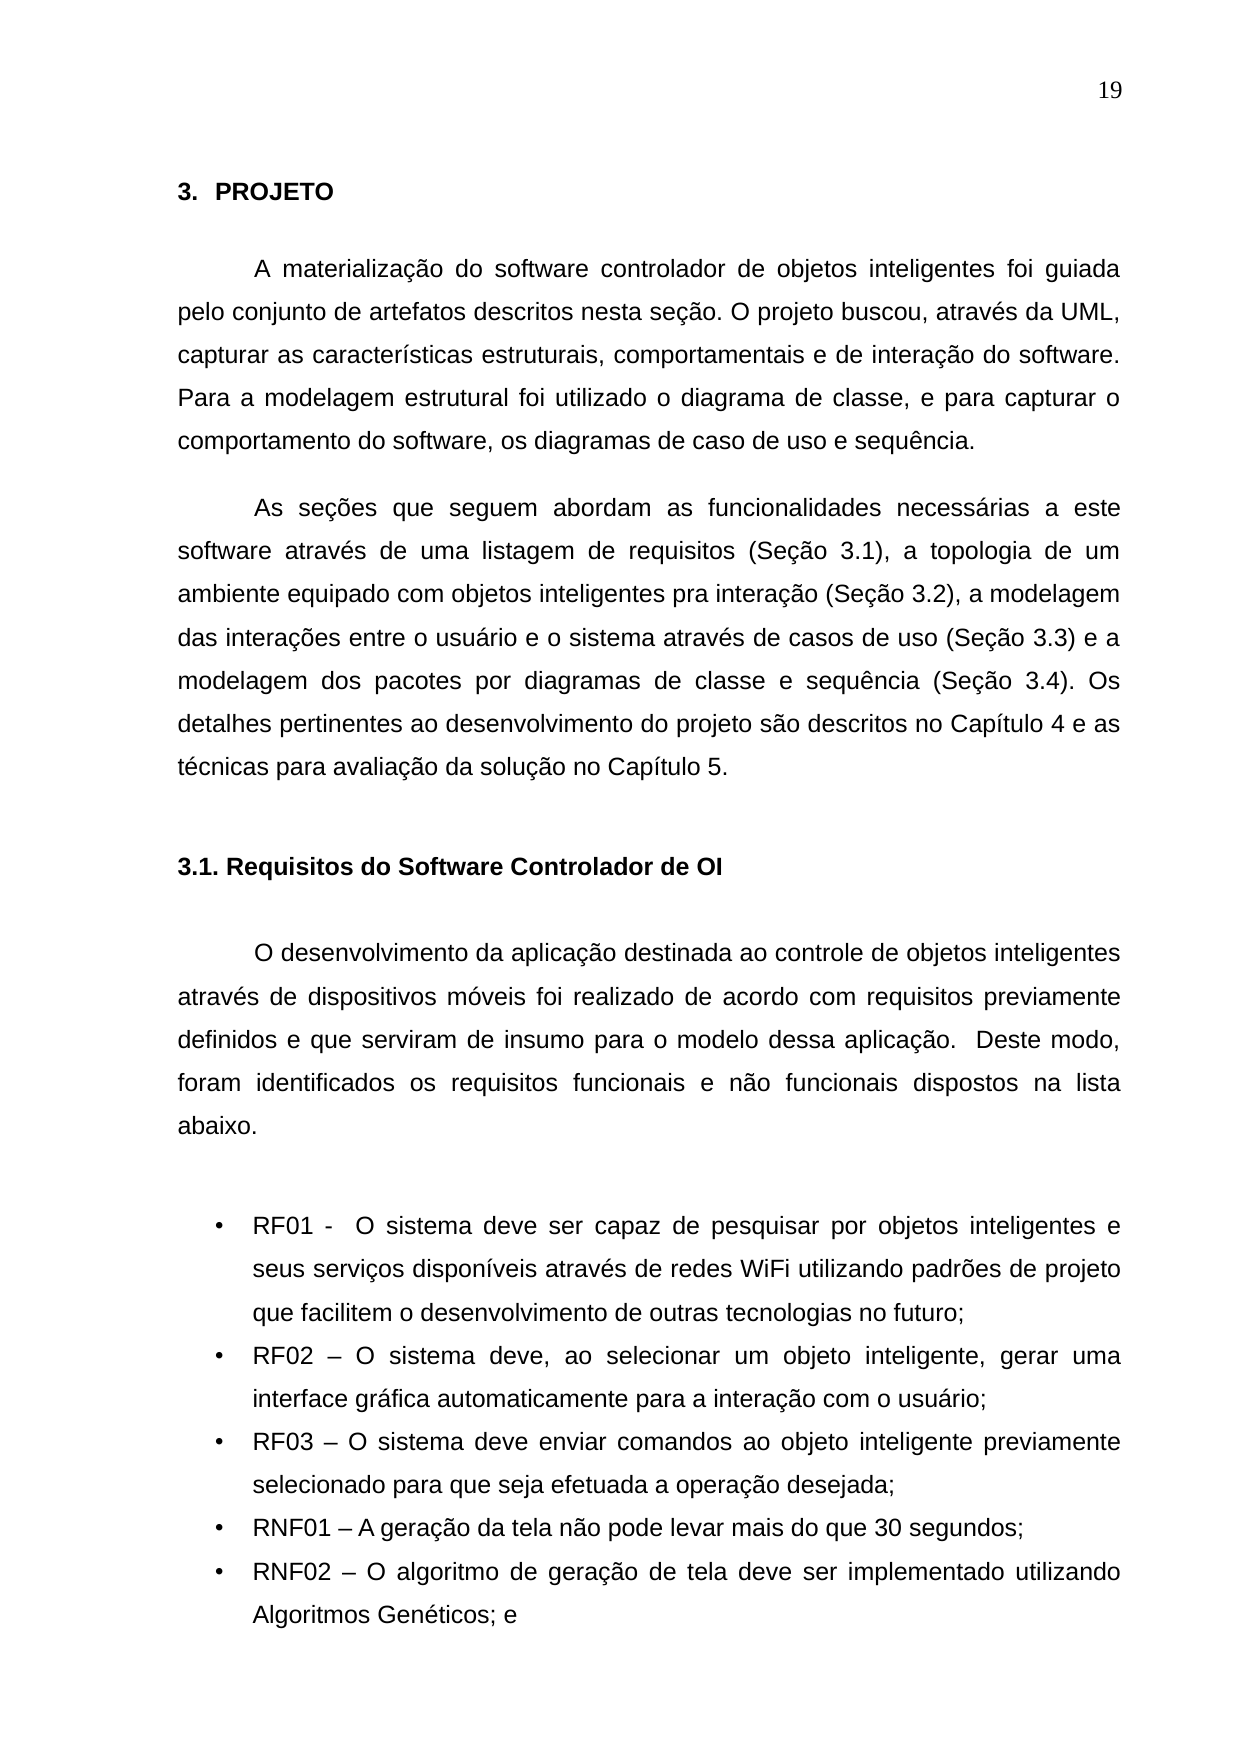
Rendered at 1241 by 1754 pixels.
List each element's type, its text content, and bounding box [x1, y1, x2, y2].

list RNF01 – A geração da tela não pode levar mais do que 30 segundos; [215, 1513, 1122, 1542]
list RF02 – O sistema deve, ao selecionar um objeto inteligente, gerar uma interface gráfica automaticamente para a interação com o usuário; [215, 1341, 1122, 1413]
list RF03 – O sistema deve enviar comandos ao objeto inteligente previamente selecionado para que seja efetuada a operação desejada; [215, 1427, 1122, 1499]
list RF01 - O sistema deve ser capaz de pesquisar por objetos inteligentes e seus serviços disponíveis através de redes WiFi utilizando padrões de projeto que facilitem o desenvolvimento de outras tecnologias no futuro; [215, 1211, 1122, 1326]
list Requisitos do Software Controlador de OI [177, 852, 1122, 881]
list RNF02 – O algoritmo de geração de tela deve ser implementado utilizando Algoritmos Genéticos; e [215, 1557, 1122, 1629]
text O desenvolvimento da aplicação destinada ao controle de objetos inteligentes através de dispositivos móveis foi realizado de acordo com requisitos previamente definidos e que serviram de insumo para o modelo dessa aplicação. Deste modo, foram identificados os requisitos funcionais e não funcionais dispostos na lista abaixo. [177, 938, 1122, 1140]
text A materialização do software controlador de objetos inteligentes foi guiada pelo conjunto de artefatos descritos nesta seção. O projeto buscou, através da UML, capturar as características estruturais, comportamentais e de interação do software. Para a modelagem estrutural foi utilizado o diagrama de classe, e para capturar o comportamento do software, os diagramas de caso de uso e sequência. [177, 254, 1122, 455]
text As seções que seguem abordam as funcionalidades necessárias a este software através de uma listagem de requisitos (Seção 3.1), a topologia de um ambiente equipado com objetos inteligentes pra interação (Seção 3.2), a modelagem das interações entre o usuário e o sistema através de casos de uso (Seção 3.3) e a modelagem dos pacotes por diagramas de classe e sequência (Seção 3.4). Os detalhes pertinentes ao desenvolvimento do projeto são descritos no Capítulo 4 e as técnicas para avaliação da solução no Capítulo 5. [177, 493, 1122, 781]
list PROJETO [177, 177, 1122, 206]
